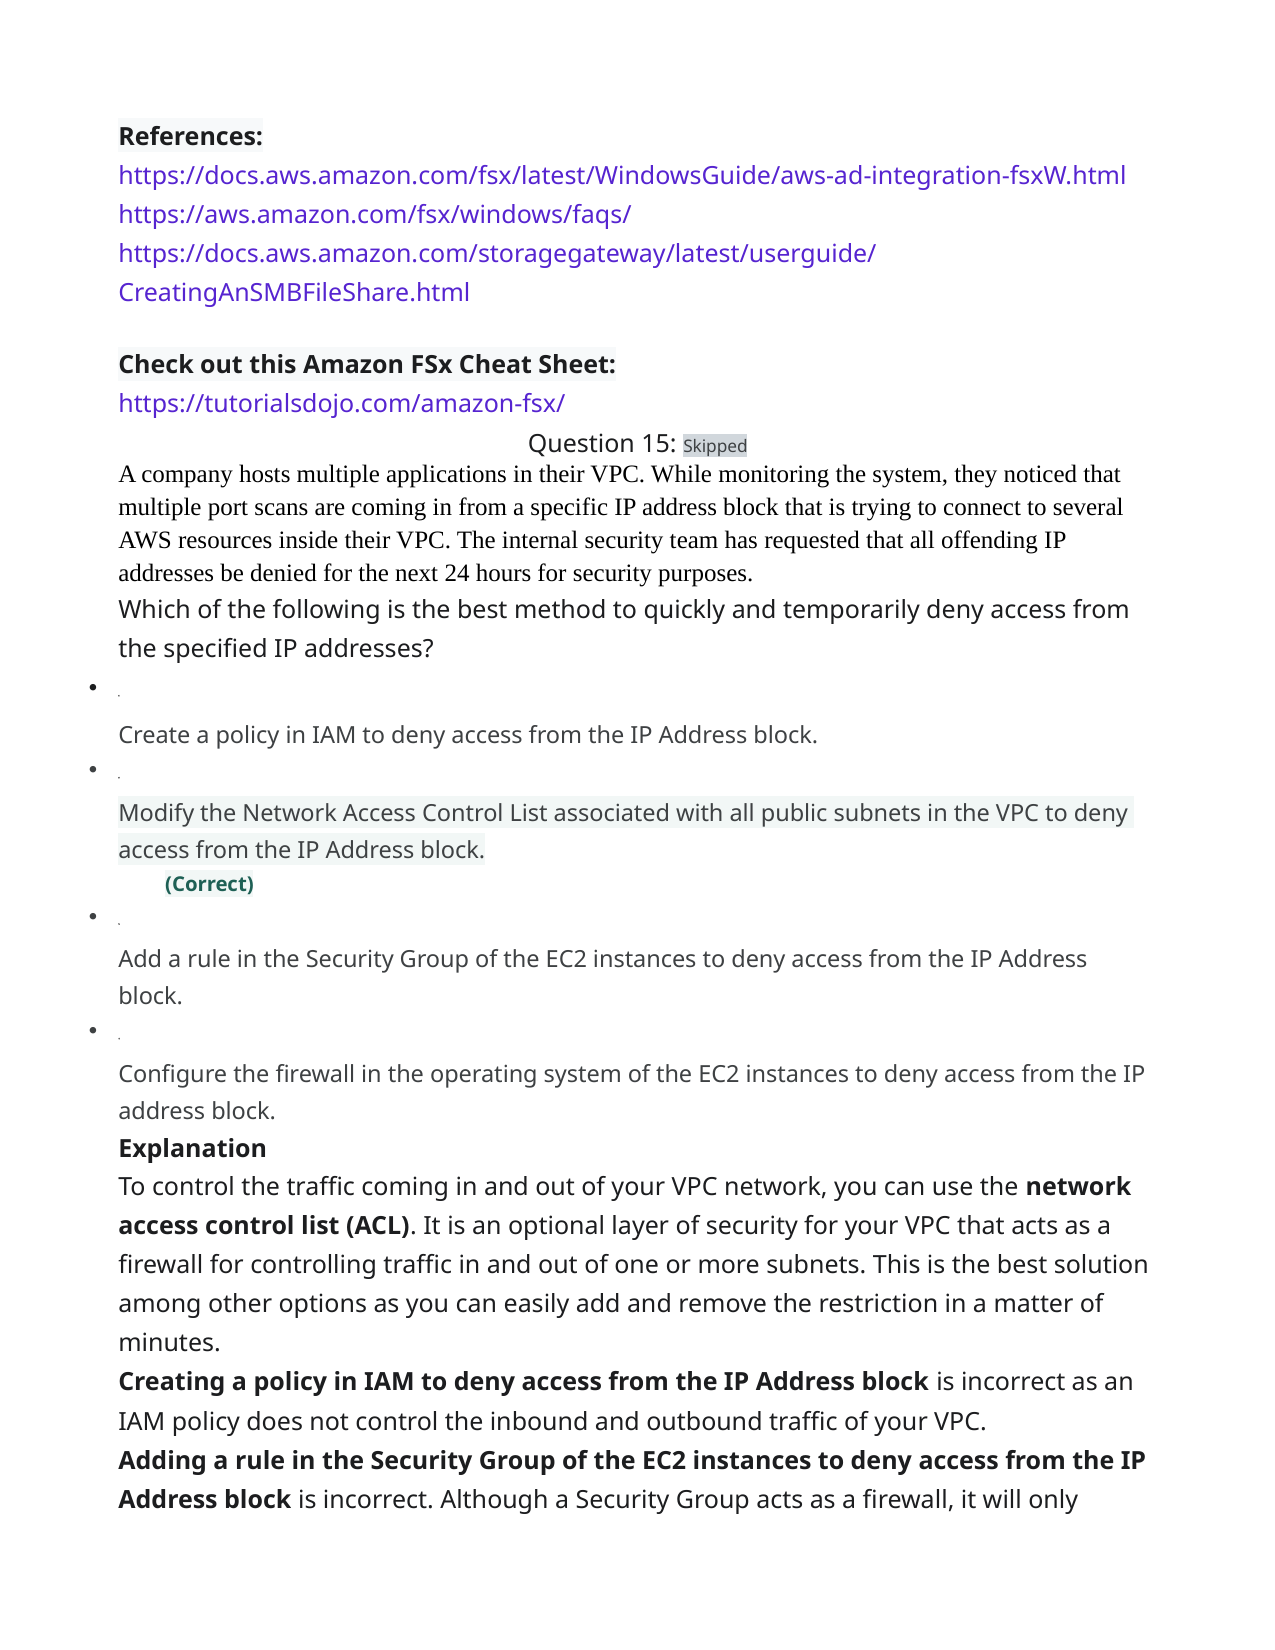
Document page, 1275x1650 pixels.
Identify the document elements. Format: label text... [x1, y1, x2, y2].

list Modify the Network Access Control List associated with all public subnets in the VPC to deny access from the IP Address block. [118, 796, 1157, 865]
text https://docs.aws.amazon.com/fsx/latest/WindowsGuide/aws-ad-integration-fsxW.html [118, 157, 1157, 191]
text https://tutorialsdojo.com/amazon-fsx/ [118, 386, 1157, 420]
text A company hosts multiple applications in their VPC. While monitoring the system, they noticed that multiple port scans are coming in from a specific IP address block that is trying to connect to several AWS resources inside their VPC. The internal security team has requested that all offending IP addresses be denied for the next 24 hours for security purposes. [118, 459, 1157, 587]
text Question 15: Skipped [118, 425, 1157, 459]
text Adding a rule in the Security Group of the EC2 instances to deny access from the IP Address block is incorrect. Although a Security Group acts as a firewall, it will only [118, 1442, 1157, 1516]
list ​ [118, 755, 1157, 784]
text To control the traffic coming in and out of your VPC network, you can use the network access control list (ACL). It is an optional layer of security for your VPC that acts as a firewall for controlling traffic in and out of one or more subnets. This is the best solution among other options as you can easily add and remove the restriction in a matter of minutes. [118, 1168, 1157, 1359]
text https://aws.amazon.com/fsx/windows/faqs/ [118, 196, 1157, 231]
list ​ [118, 670, 1157, 704]
list Create a policy in IAM to deny access from the IP Address block. [118, 718, 1157, 750]
list ​ [118, 1016, 1157, 1045]
list (Correct) [165, 870, 1157, 897]
text References: [118, 118, 1157, 152]
list Configure the firewall in the operating system of the EC2 instances to deny access from the IP address block. [118, 1057, 1157, 1126]
subtitle Explanation [118, 1131, 1157, 1165]
text Check out this Amazon FSx Cheat Sheet: [118, 347, 1157, 381]
text https://docs.aws.amazon.com/storagegateway/latest/userguide/CreatingAnSMBFileShare.html [118, 236, 1157, 309]
list ​ [118, 902, 1157, 930]
list Add a rule in the Security Group of the EC2 instances to deny access from the IP Address block. [118, 943, 1157, 1011]
text Which of the following is the best method to quickly and temporarily deny access from the specified IP addresses? [118, 591, 1157, 665]
text Creating a policy in IAM to deny access from the IP Address block is incorrect as an IAM policy does not control the inbound and outbound traffic of your VPC. [118, 1364, 1157, 1437]
